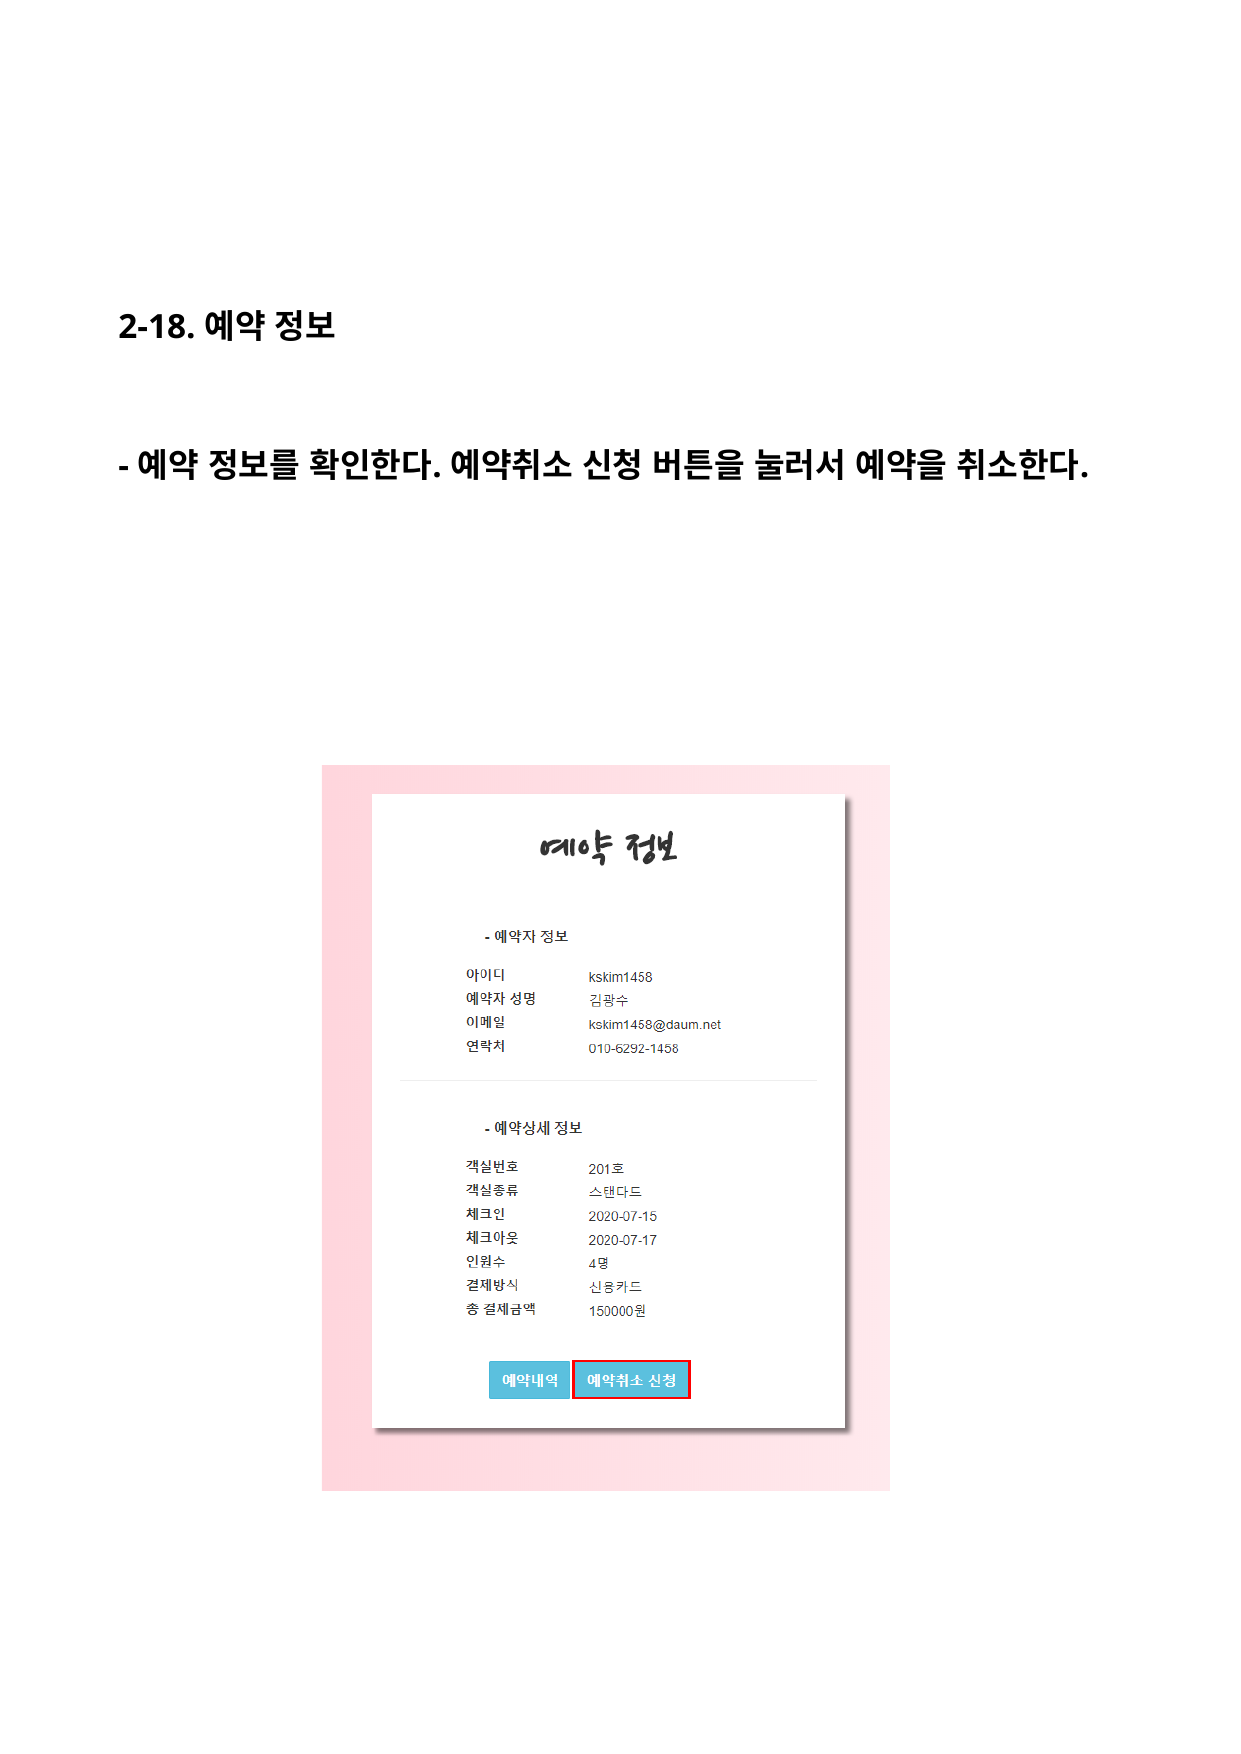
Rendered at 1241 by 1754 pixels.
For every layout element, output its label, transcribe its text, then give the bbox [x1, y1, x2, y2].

text 2-18. 예약 정보 [118, 300, 1122, 348]
picture [321, 765, 890, 1491]
text - 예약 정보를 확인한다. 예약취소 신청 버튼을 눌러서 예약을 취소한다. [118, 439, 1122, 487]
